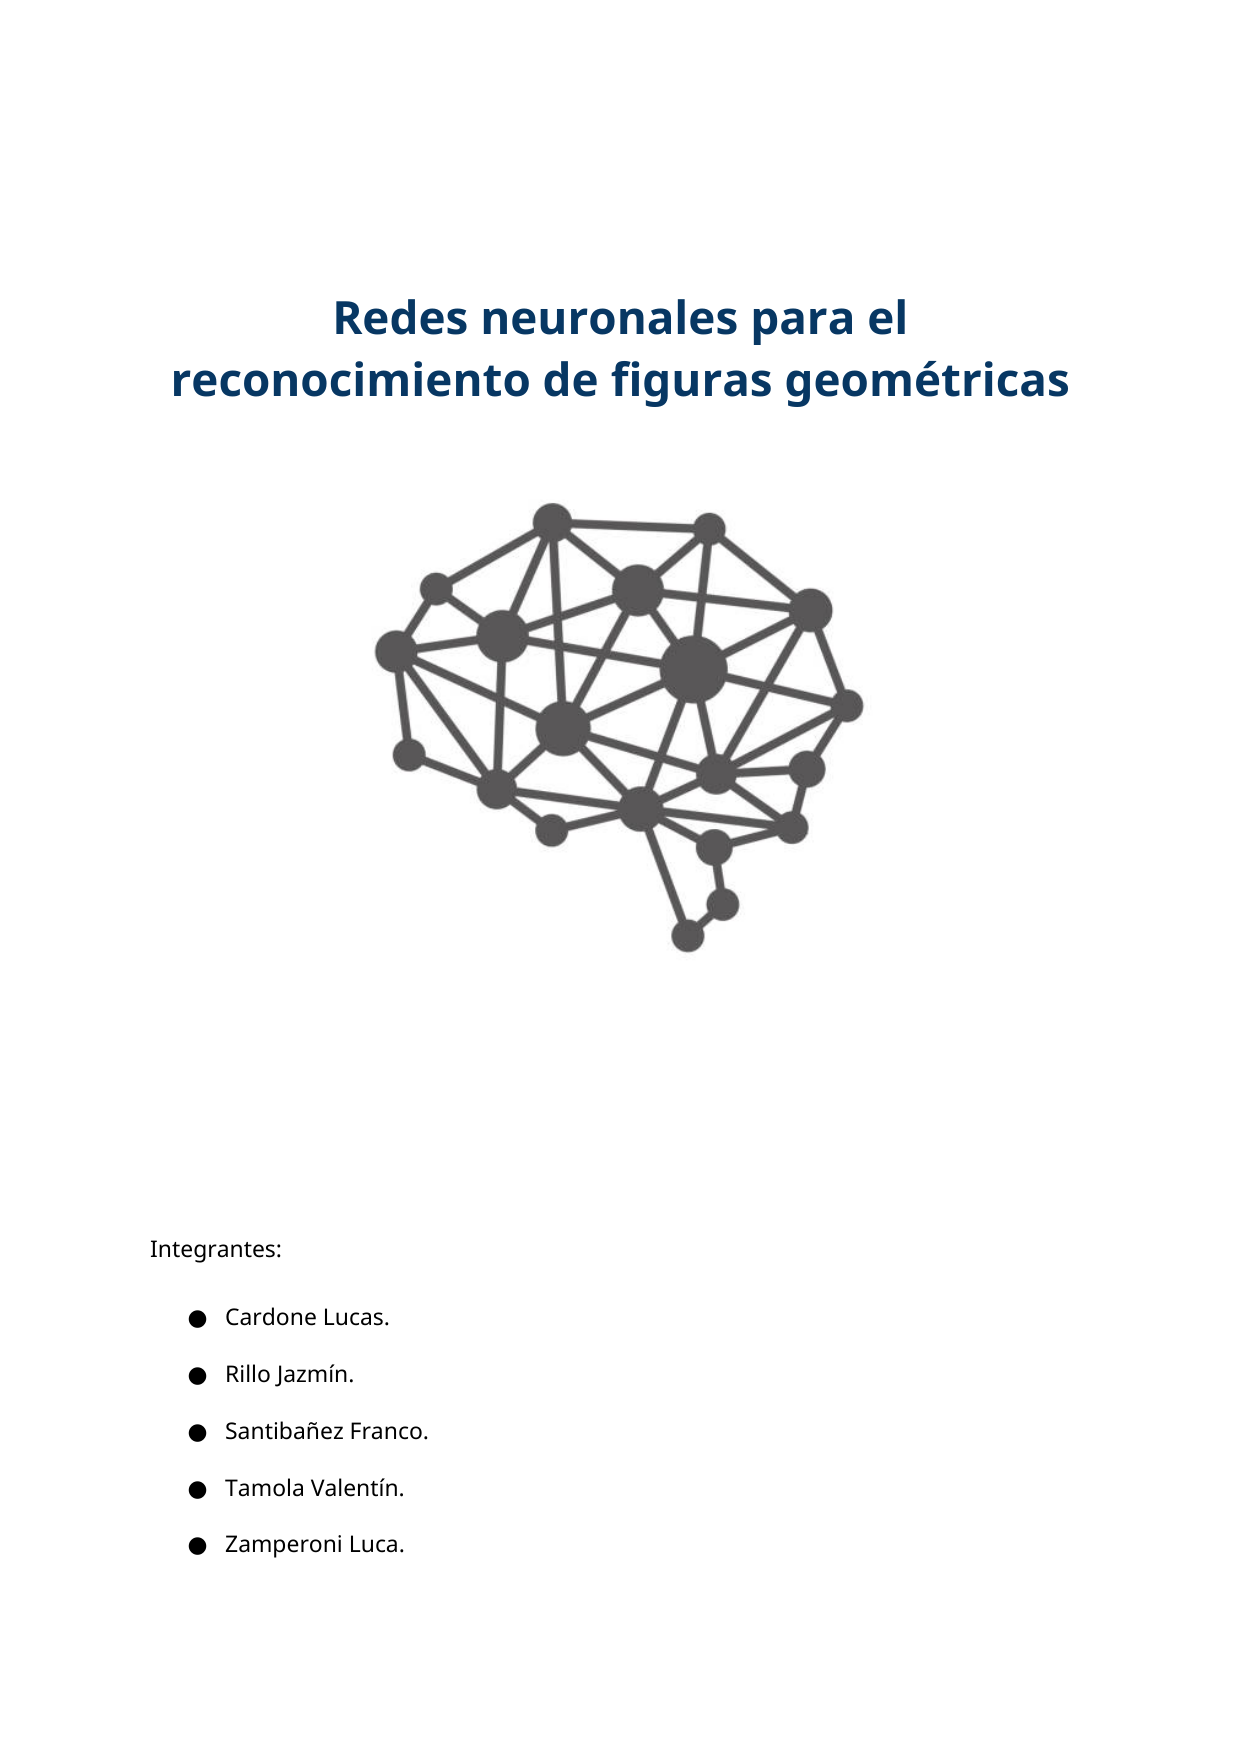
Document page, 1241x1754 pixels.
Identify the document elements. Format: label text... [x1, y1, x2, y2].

picture [318, 410, 923, 1018]
list Santibañez Franco. [187, 1415, 1090, 1446]
title Redes neuronales para el reconocimiento de figuras geométricas [150, 285, 1090, 410]
text Integrantes: [150, 1233, 1090, 1265]
list Zamperoni Luca. [187, 1528, 1090, 1559]
list Cardone Lucas. [187, 1301, 1090, 1332]
list Rillo Jazmín. [187, 1358, 1090, 1389]
list Tamola Valentín. [187, 1471, 1090, 1503]
